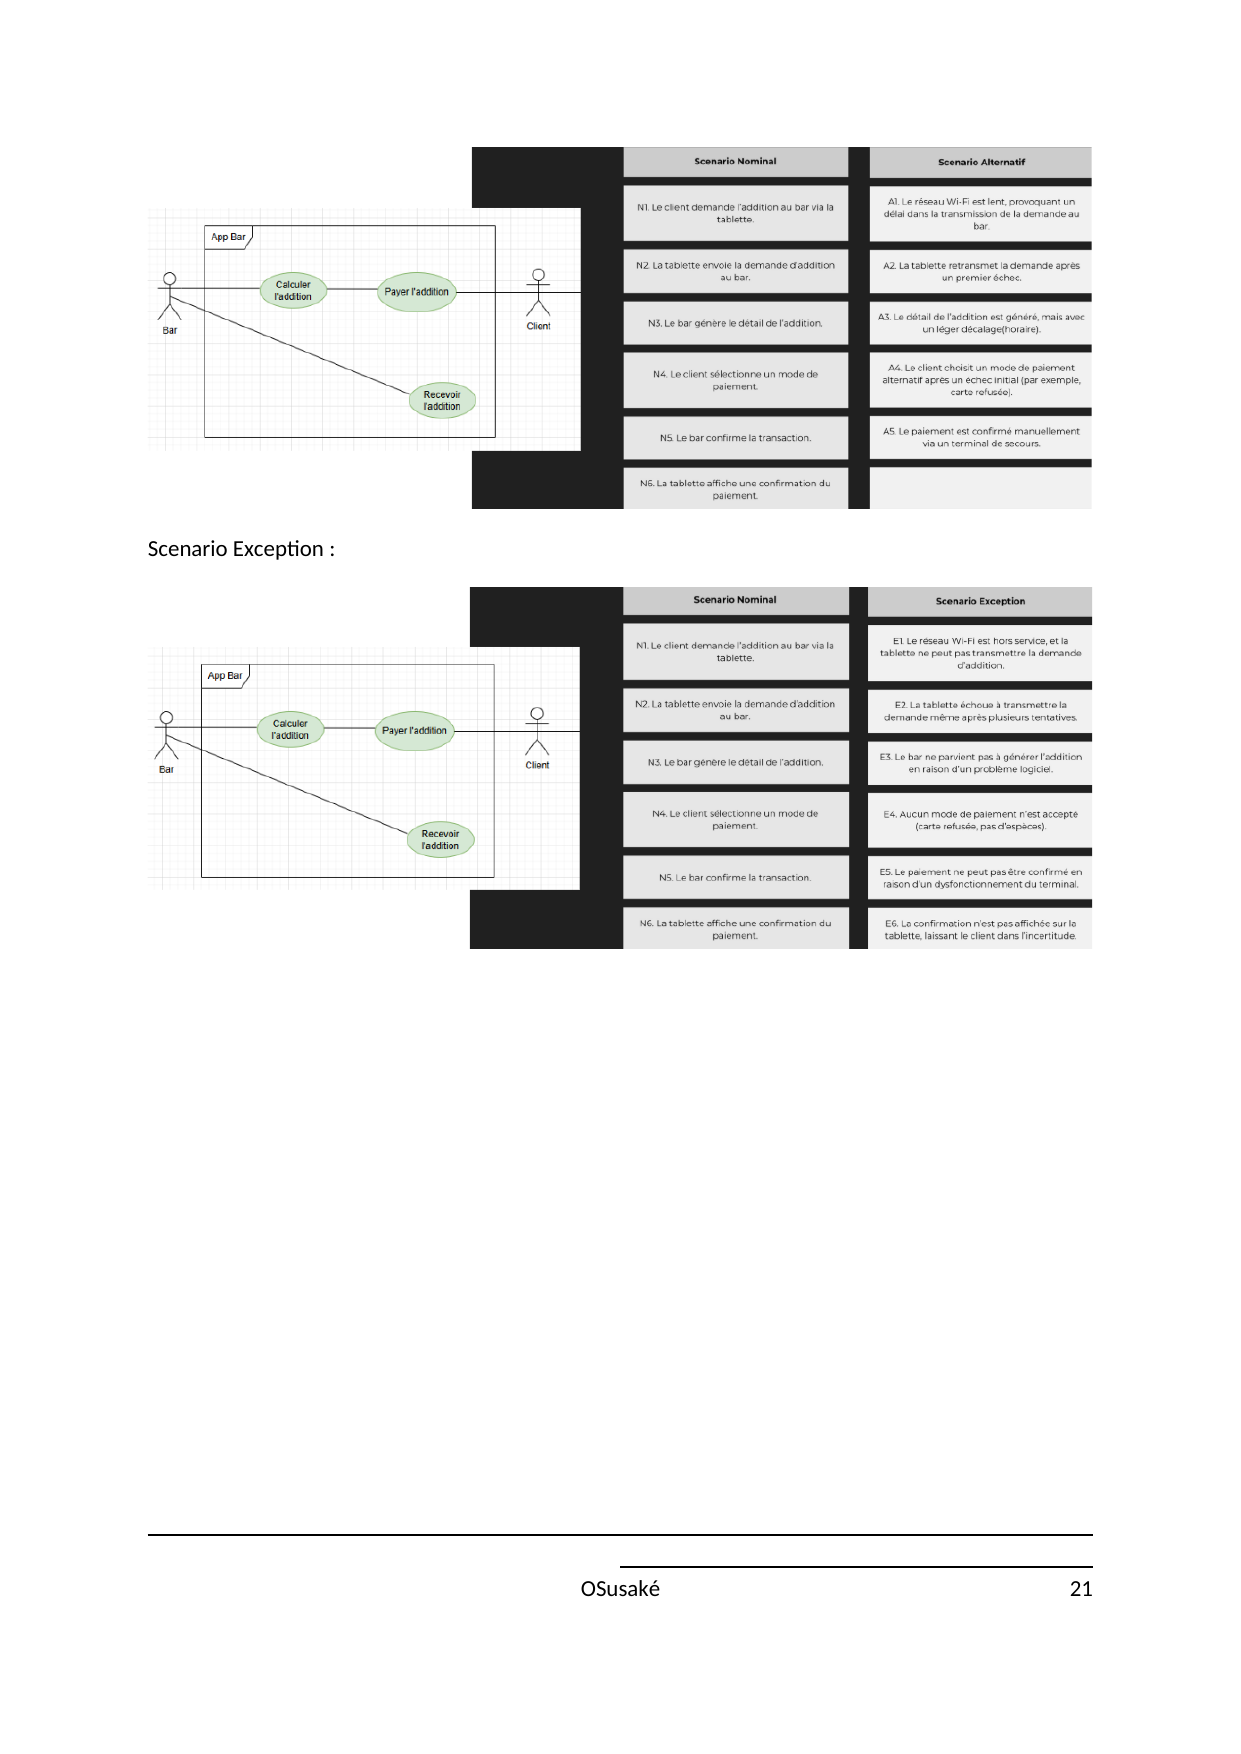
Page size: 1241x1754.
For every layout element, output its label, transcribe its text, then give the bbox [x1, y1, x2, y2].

picture [147, 587, 1093, 949]
text Scenario Exception : [148, 534, 1093, 562]
picture [147, 147, 1092, 509]
